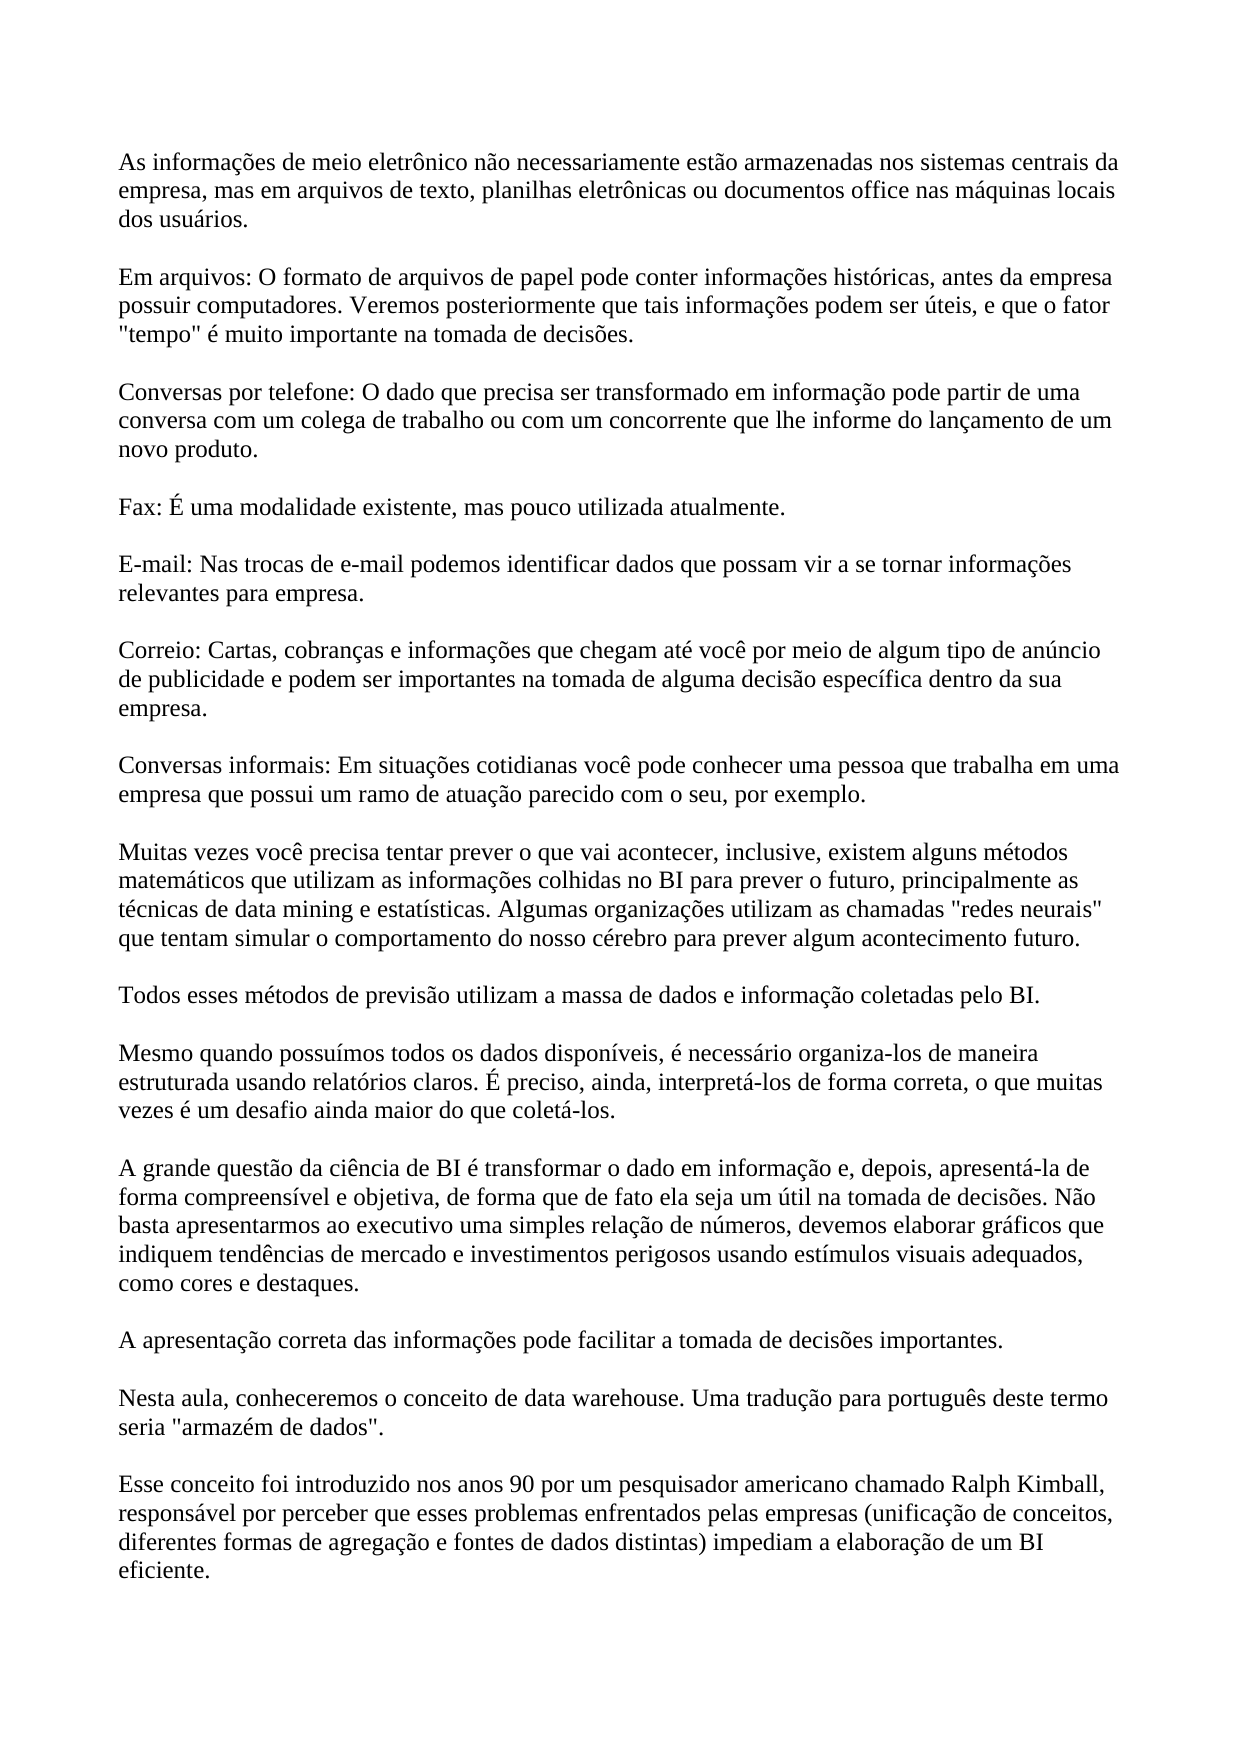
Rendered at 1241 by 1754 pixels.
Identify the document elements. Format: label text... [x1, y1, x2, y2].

text Conversas informais: Em situações cotidianas você pode conhecer uma pessoa que trabalha em uma empresa que possui um ramo de atuação parecido com o seu, por exemplo. [118, 751, 1122, 808]
text Todos esses métodos de previsão utilizam a massa de dados e informação coletadas pelo BI. [118, 981, 1122, 1009]
text A apresentação correta das informações pode facilitar a tomada de decisões importantes. [118, 1326, 1122, 1354]
text Fax: É uma modalidade existente, mas pouco utilizada atualmente. [118, 492, 1122, 521]
text Nesta aula, conheceremos o conceito de data warehouse. Uma tradução para português deste termo seria "armazém de dados". [118, 1383, 1122, 1441]
text Correio: Cartas, cobranças e informações que chegam até você por meio de algum tipo de anúncio de publicidade e podem ser importantes na tomada de alguma decisão específica dentro da sua empresa. [118, 636, 1122, 722]
text Muitas vezes você precisa tentar prever o que vai acontecer, inclusive, existem alguns métodos matemáticos que utilizam as informações colhidas no BI para prever o futuro, principalmente as técnicas de data mining e estatísticas. Algumas organizações utilizam as chamadas "redes neurais" que tentam simular o comportamento do nosso cérebro para prever algum acontecimento futuro. [118, 837, 1122, 952]
text Mesmo quando possuímos todos os dados disponíveis, é necessário organiza-los de maneira estruturada usando relatórios claros. É preciso, ainda, interpretá-los de forma correta, o que muitas vezes é um desafio ainda maior do que coletá-los. [118, 1038, 1122, 1124]
text Em arquivos: O formato de arquivos de papel pode conter informações históricas, antes da empresa possuir computadores. Veremos posteriormente que tais informações podem ser úteis, e que o fator "tempo" é muito importante na tomada de decisões. [118, 262, 1122, 348]
text Conversas por telefone: O dado que precisa ser transformado em informação pode partir de uma conversa com um colega de trabalho ou com um concorrente que lhe informe do lançamento de um novo produto. [118, 377, 1122, 463]
text E-mail: Nas trocas de e-mail podemos identificar dados que possam vir a se tornar informações relevantes para empresa. [118, 549, 1122, 607]
text Esse conceito foi introduzido nos anos 90 por um pesquisador americano chamado Ralph Kimball, responsável por perceber que esses problemas enfrentados pelas empresas (unificação de conceitos, diferentes formas de agregação e fontes de dados distintas) impediam a elaboração de um BI eficiente. [118, 1469, 1122, 1584]
text A grande questão da ciência de BI é transformar o dado em informação e, depois, apresentá-la de forma compreensível e objetiva, de forma que de fato ela seja um útil na tomada de decisões. Não basta apresentarmos ao executivo uma simples relação de números, devemos elaborar gráficos que indiquem tendências de mercado e investimentos perigosos usando estímulos visuais adequados, como cores e destaques. [118, 1153, 1122, 1297]
text As informações de meio eletrônico não necessariamente estão armazenadas nos sistemas centrais da empresa, mas em arquivos de texto, planilhas eletrônicas ou documentos office nas máquinas locais dos usuários. [118, 147, 1122, 233]
